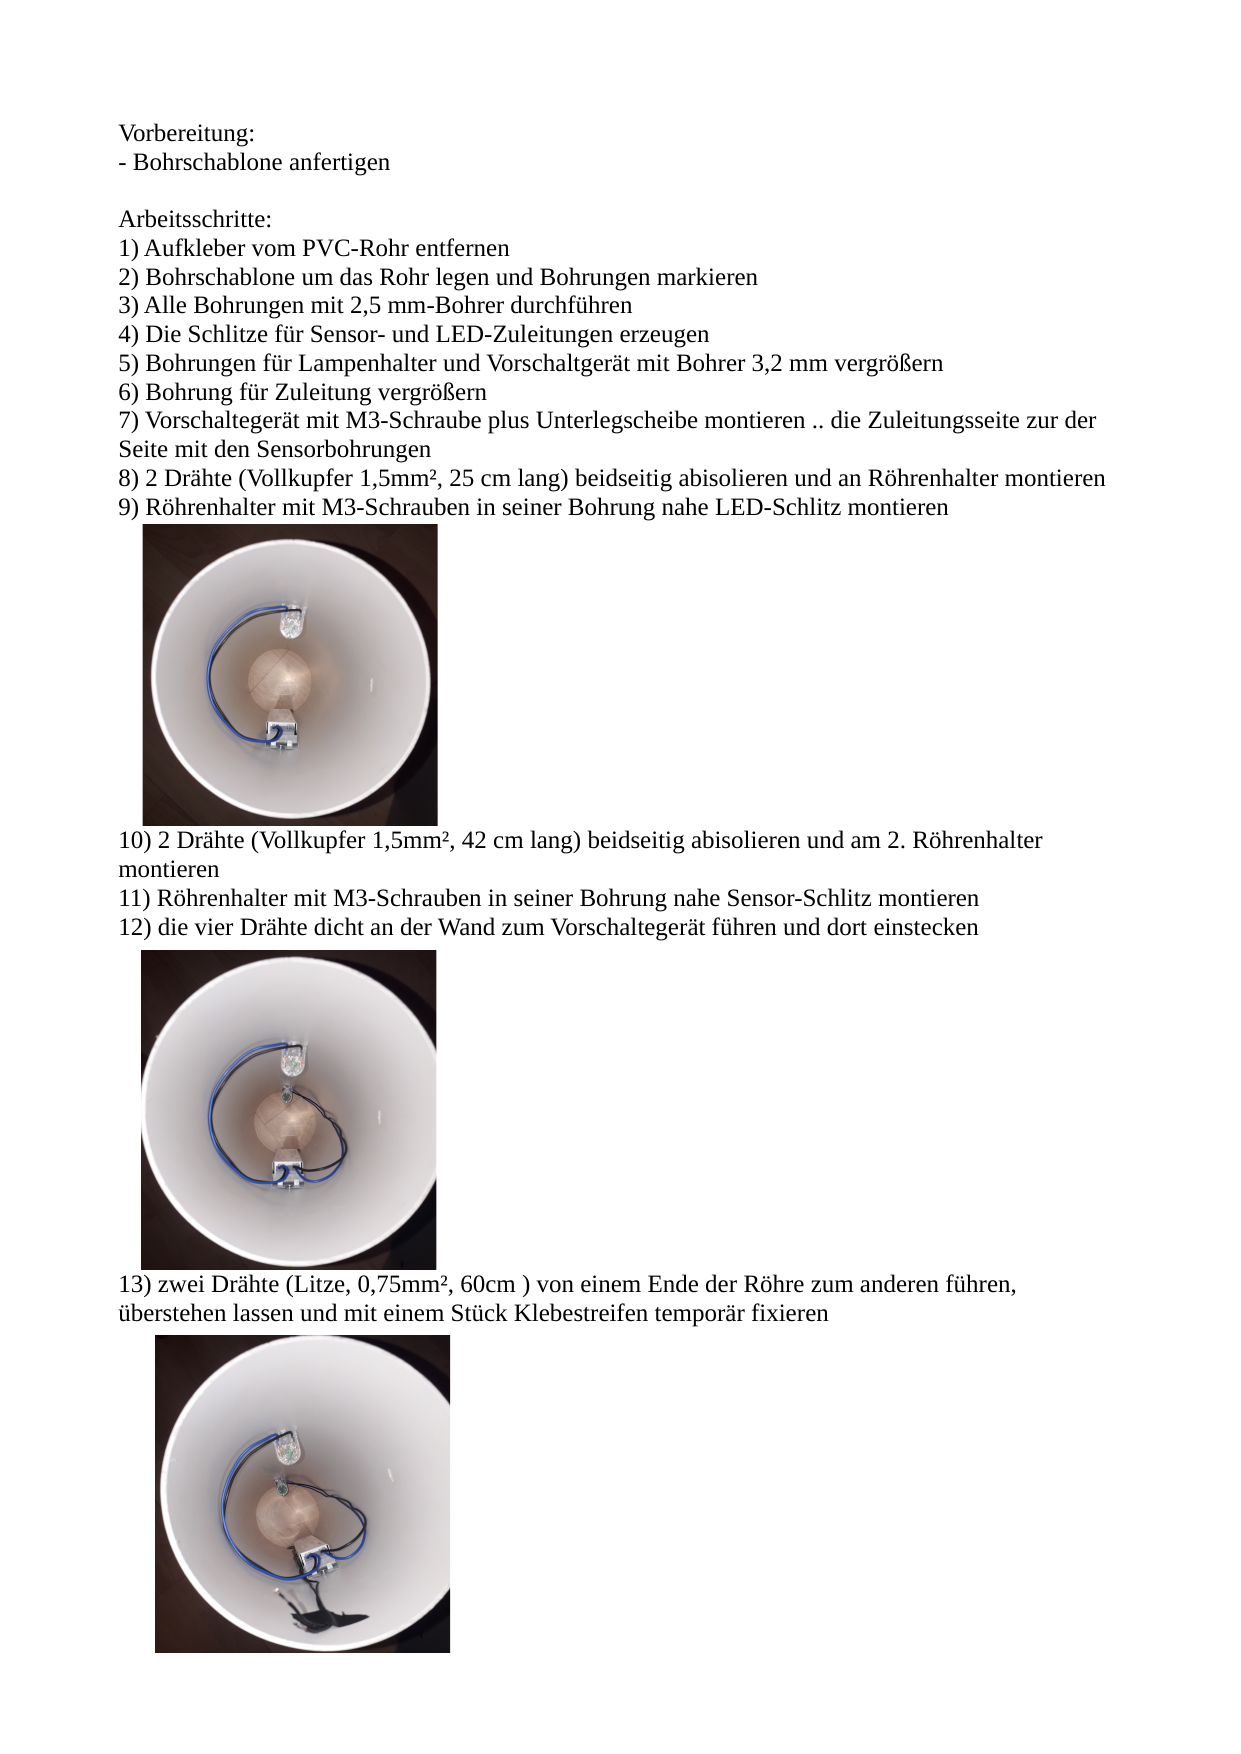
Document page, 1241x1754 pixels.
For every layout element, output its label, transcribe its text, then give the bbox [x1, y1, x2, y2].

text 1) Aufkleber vom PVC-Rohr entfernen [118, 233, 1122, 262]
picture [141, 950, 437, 1270]
text 5) Bohrungen für Lampenhalter und Vorschaltgerät mit Bohrer 3,2 mm vergrößern [118, 348, 1122, 377]
text 7) Vorschaltegerät mit M3-Schraube plus Unterlegscheibe montieren .. die Zuleitungsseite zur der Seite mit den Sensorbohrungen [118, 406, 1122, 463]
text 6) Bohrung für Zuleitung vergrößern [118, 377, 1122, 406]
text 8) 2 Drähte (Vollkupfer 1,5mm², 25 cm lang) beidseitig abisolieren und an Röhrenhalter montieren 9) Röhrenhalter mit M3-Schrauben in seiner Bohrung nahe LED-Schlitz montieren [118, 463, 1122, 521]
text 3) Alle Bohrungen mit 2,5 mm-Bohrer durchführen 4) Die Schlitze für Sensor- und LED-Zuleitungen erzeugen [118, 291, 1122, 348]
text Arbeitsschritte: [118, 204, 1122, 233]
picture [142, 524, 438, 826]
text - Bohrschablone anfertigen [118, 147, 1122, 176]
text 13) zwei Drähte (Litze, 0,75mm², 60cm ) von einem Ende der Röhre zum anderen führen, überstehen lassen und mit einem Stück Klebestreifen temporär fixieren [118, 941, 1122, 1327]
text 2) Bohrschablone um das Rohr legen und Bohrungen markieren [118, 262, 1122, 291]
text 10) 2 Drähte (Vollkupfer 1,5mm², 42 cm lang) beidseitig abisolieren und am 2. Röhrenhalter montieren 11) Röhrenhalter mit M3-Schrauben in seiner Bohrung nahe Sensor-Schlitz montieren 12) die vier Drähte dicht an der Wand zum Vorschaltegerät führen und dort einstecken [118, 521, 1122, 941]
picture [155, 1335, 451, 1653]
text Vorbereitung: [118, 118, 1122, 147]
